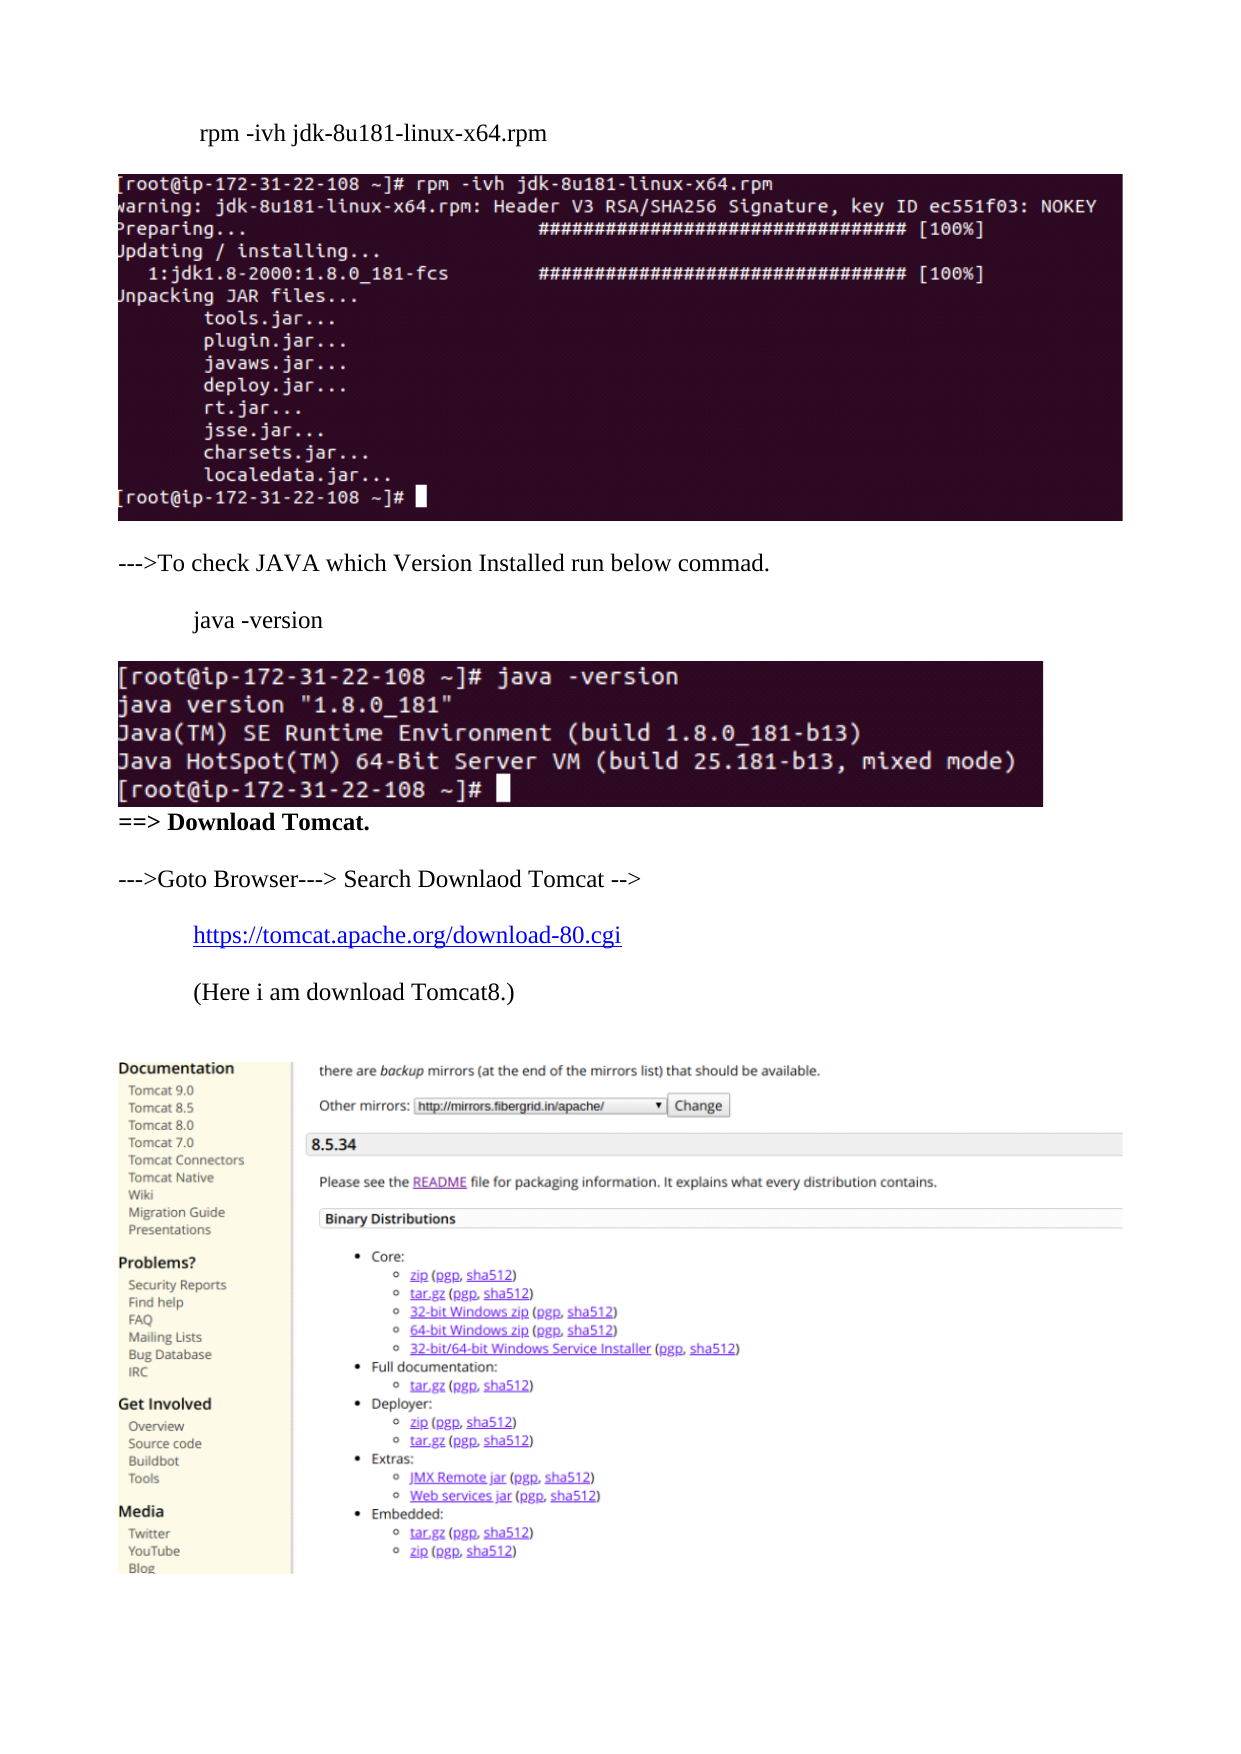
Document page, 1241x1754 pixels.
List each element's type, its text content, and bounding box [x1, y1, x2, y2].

text rpm -ivh jdk-8u181-linux-x64.rpm [118, 118, 1122, 147]
text --->Goto Browser---> Search Downlaod Tomcat --> [118, 864, 1122, 893]
text --->To check JAVA which Version Installed run below commad. [118, 548, 1122, 577]
text https://tomcat.apache.org/download-80.cgi [118, 921, 1122, 949]
text ==> Download Tomcat. [118, 807, 1122, 836]
text java -version [118, 605, 1122, 634]
text (Here i am download Tomcat8.) [118, 977, 1122, 1006]
